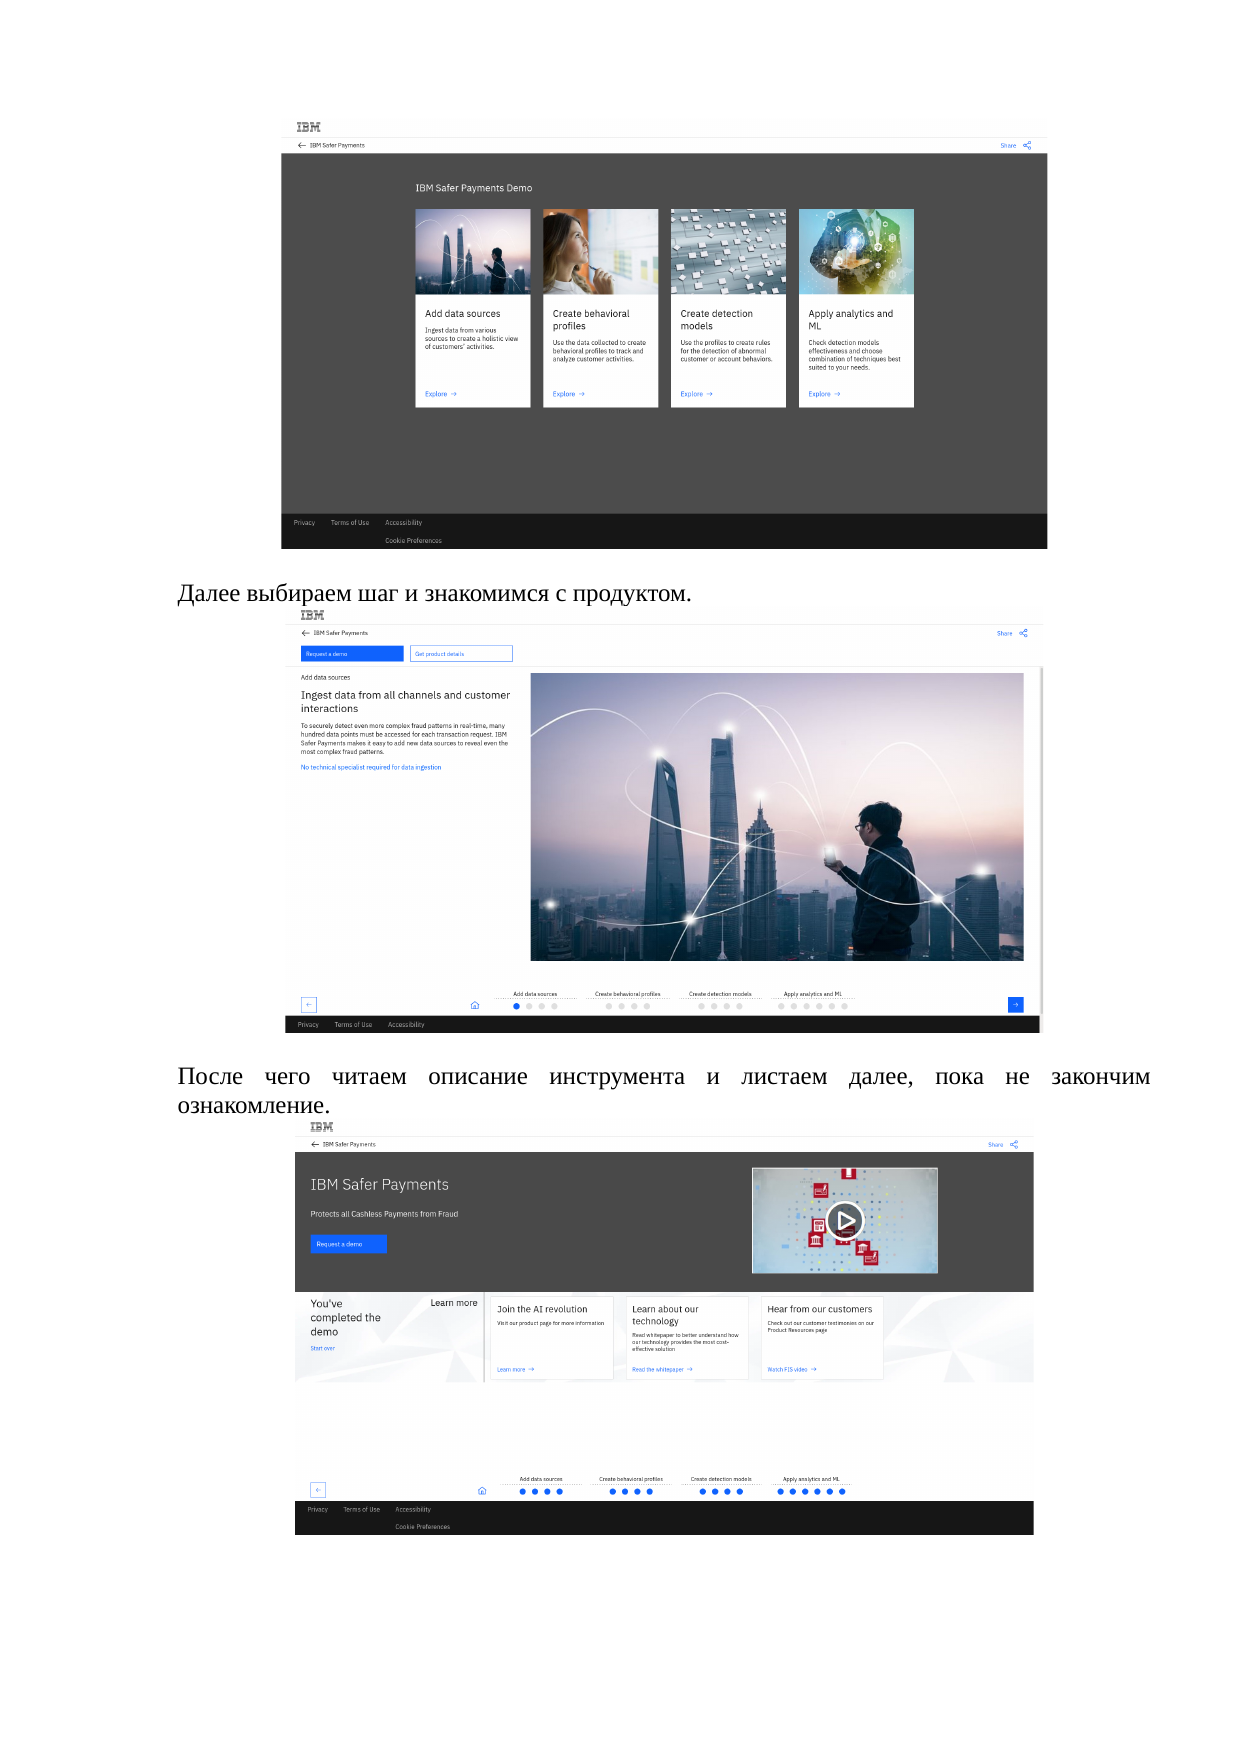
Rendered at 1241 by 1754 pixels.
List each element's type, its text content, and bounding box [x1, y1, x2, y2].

text Далее выбираем шаг и знакомимся с продуктом. [177, 578, 1152, 606]
picture [295, 1118, 1034, 1535]
text После чего читаем описание инструмента и листаем далее, пока не закончим ознакомление. [177, 1061, 1152, 1119]
picture [281, 118, 1048, 549]
picture [285, 606, 1044, 1033]
